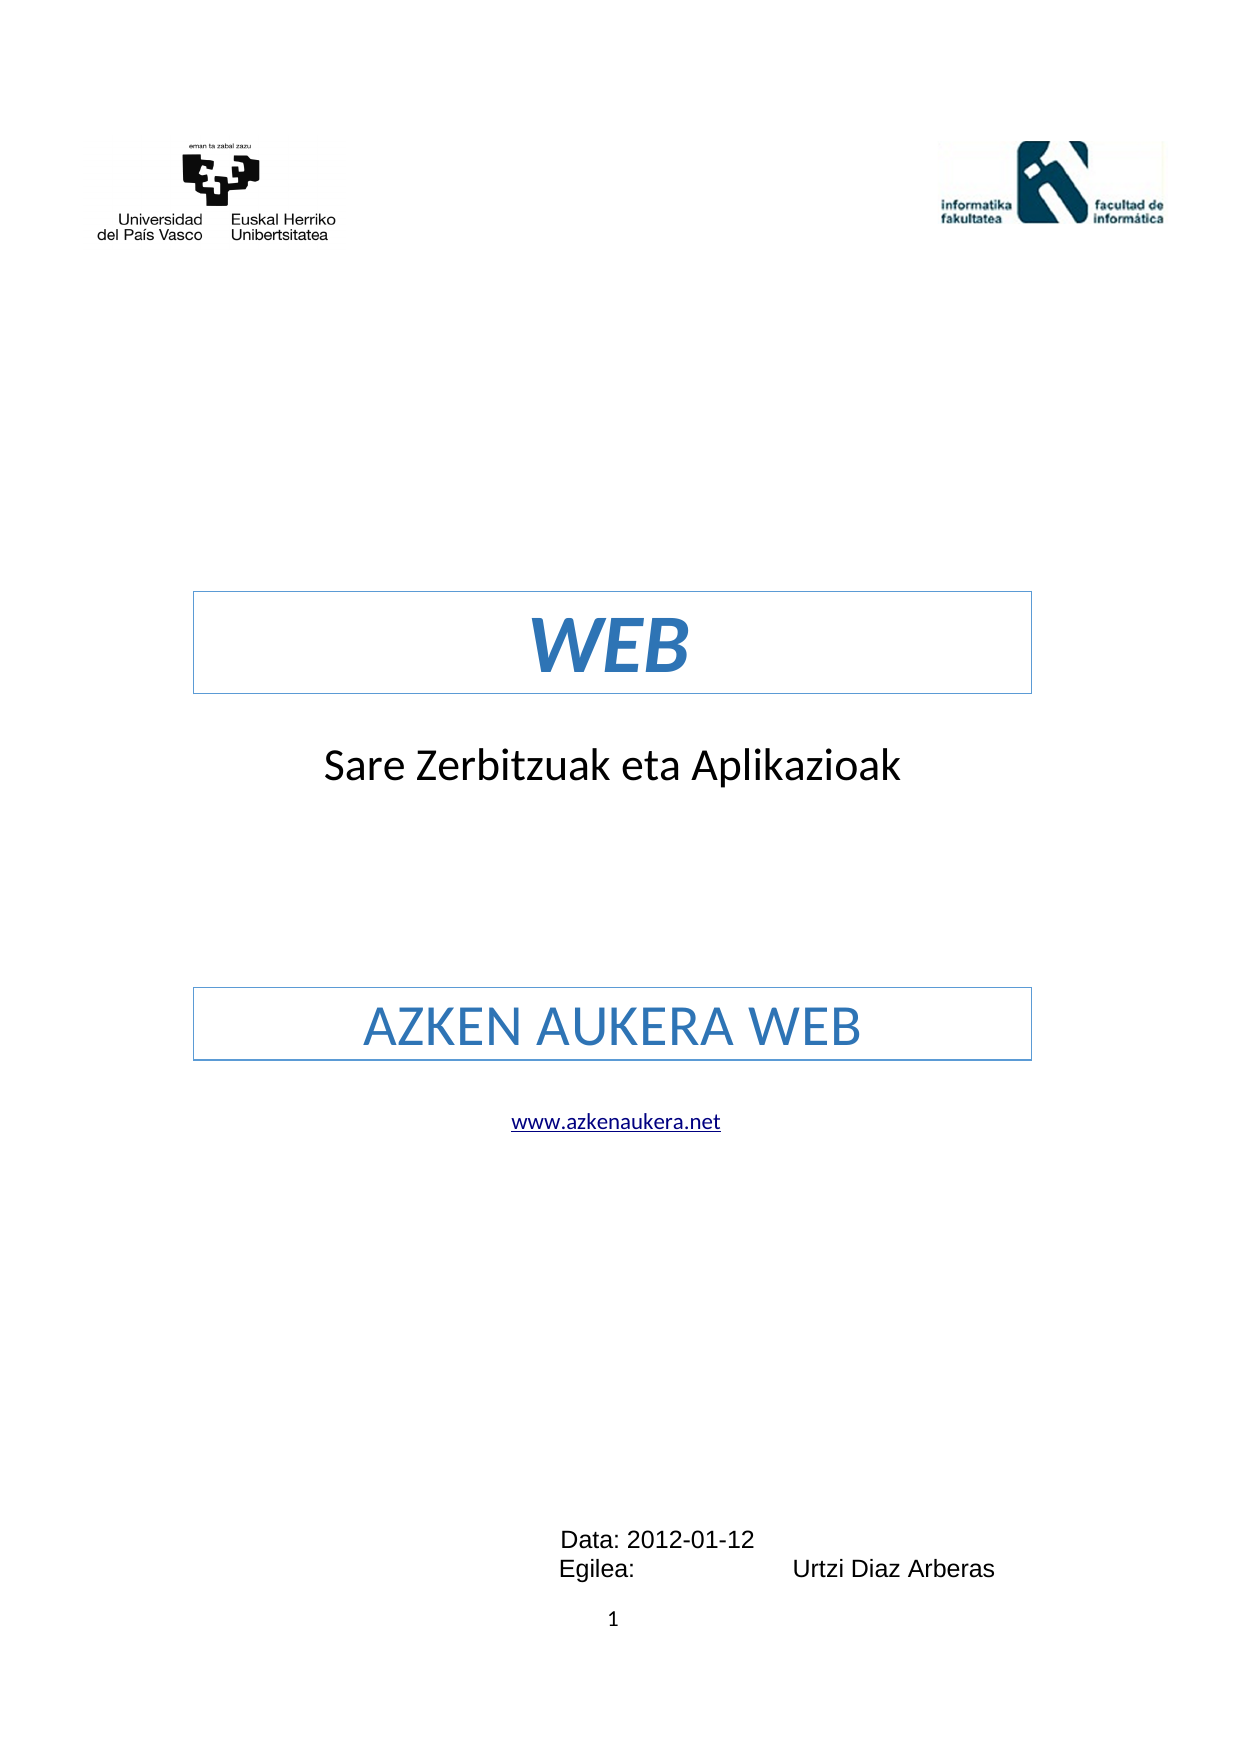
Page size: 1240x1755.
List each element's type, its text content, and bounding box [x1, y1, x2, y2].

text Sare Zerbitzuak eta Aplikazioak [103, 736, 1122, 792]
text www.azkenaukera.net [103, 1101, 1122, 1136]
picture [937, 135, 1169, 225]
picture [83, 135, 347, 250]
text Data: 2012-01-12 [553, 1525, 1122, 1554]
text Egilea: Urtzi Diaz Arberas [264, 1554, 1122, 1583]
text WEB [194, 592, 1031, 693]
text AZKEN AUKERA WEB [194, 988, 1031, 1059]
